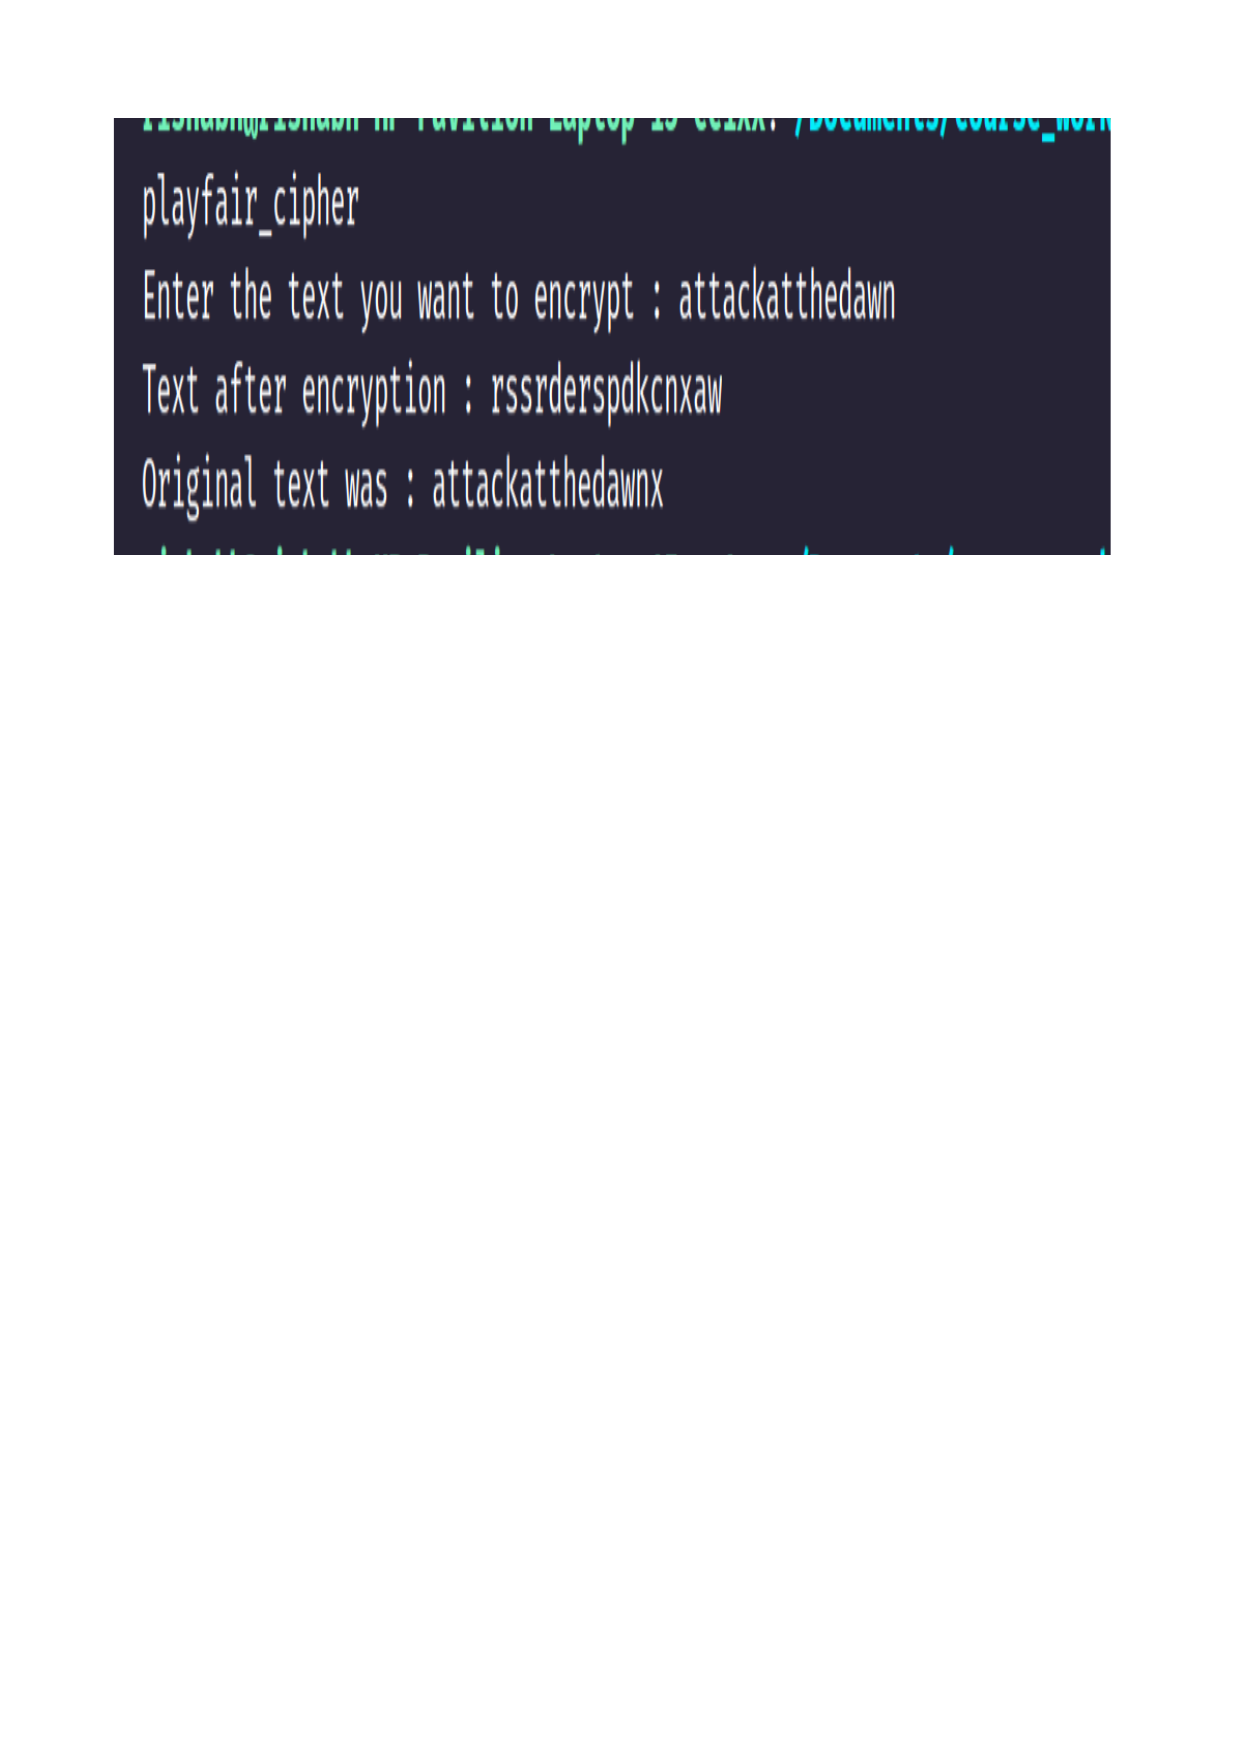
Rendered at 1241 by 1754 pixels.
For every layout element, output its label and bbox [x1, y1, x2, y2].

picture [113, 118, 476, 327]
